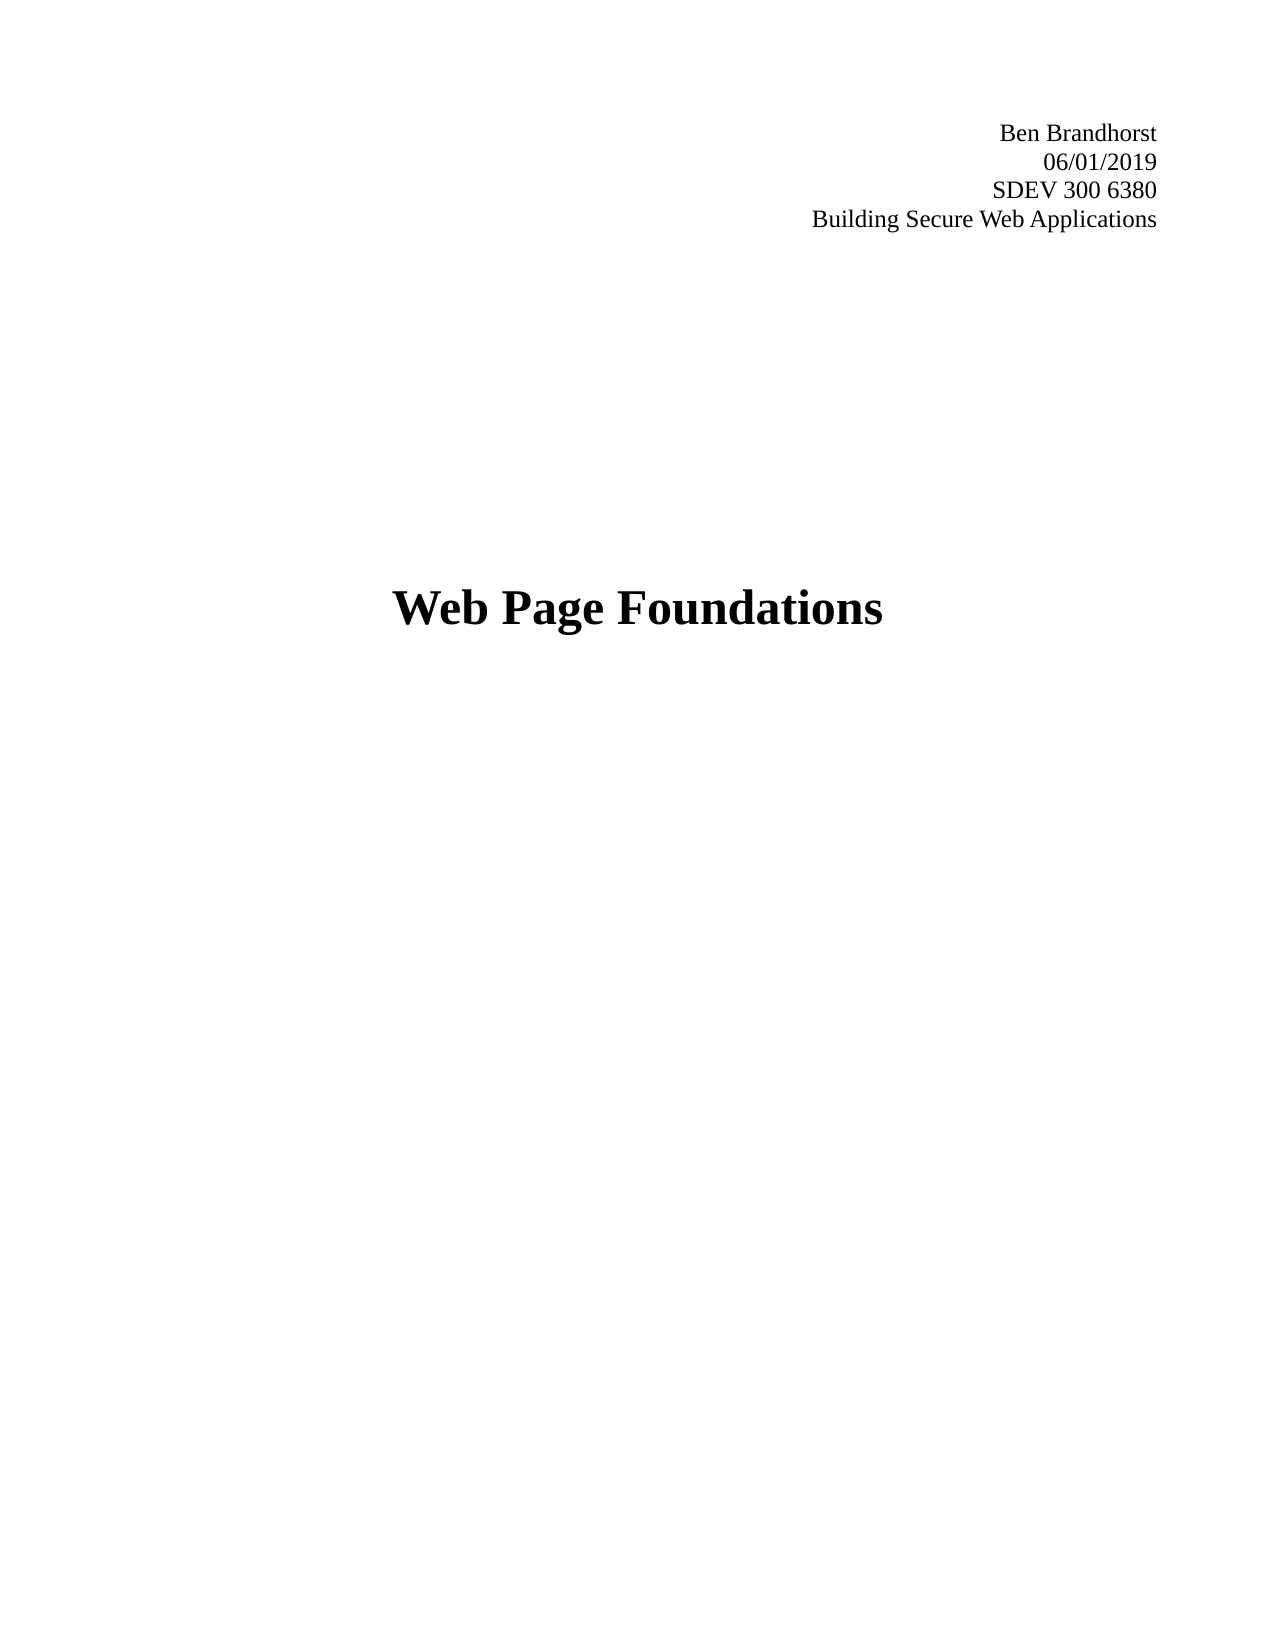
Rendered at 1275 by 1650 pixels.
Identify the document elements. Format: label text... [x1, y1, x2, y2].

text Ben Brandhorst [118, 118, 1157, 147]
text SDEV 300 6380 [118, 176, 1157, 204]
text Building Secure Web Applications [118, 204, 1157, 233]
text 06/01/2019 [118, 147, 1157, 176]
text Web Page Foundations [118, 578, 1157, 636]
